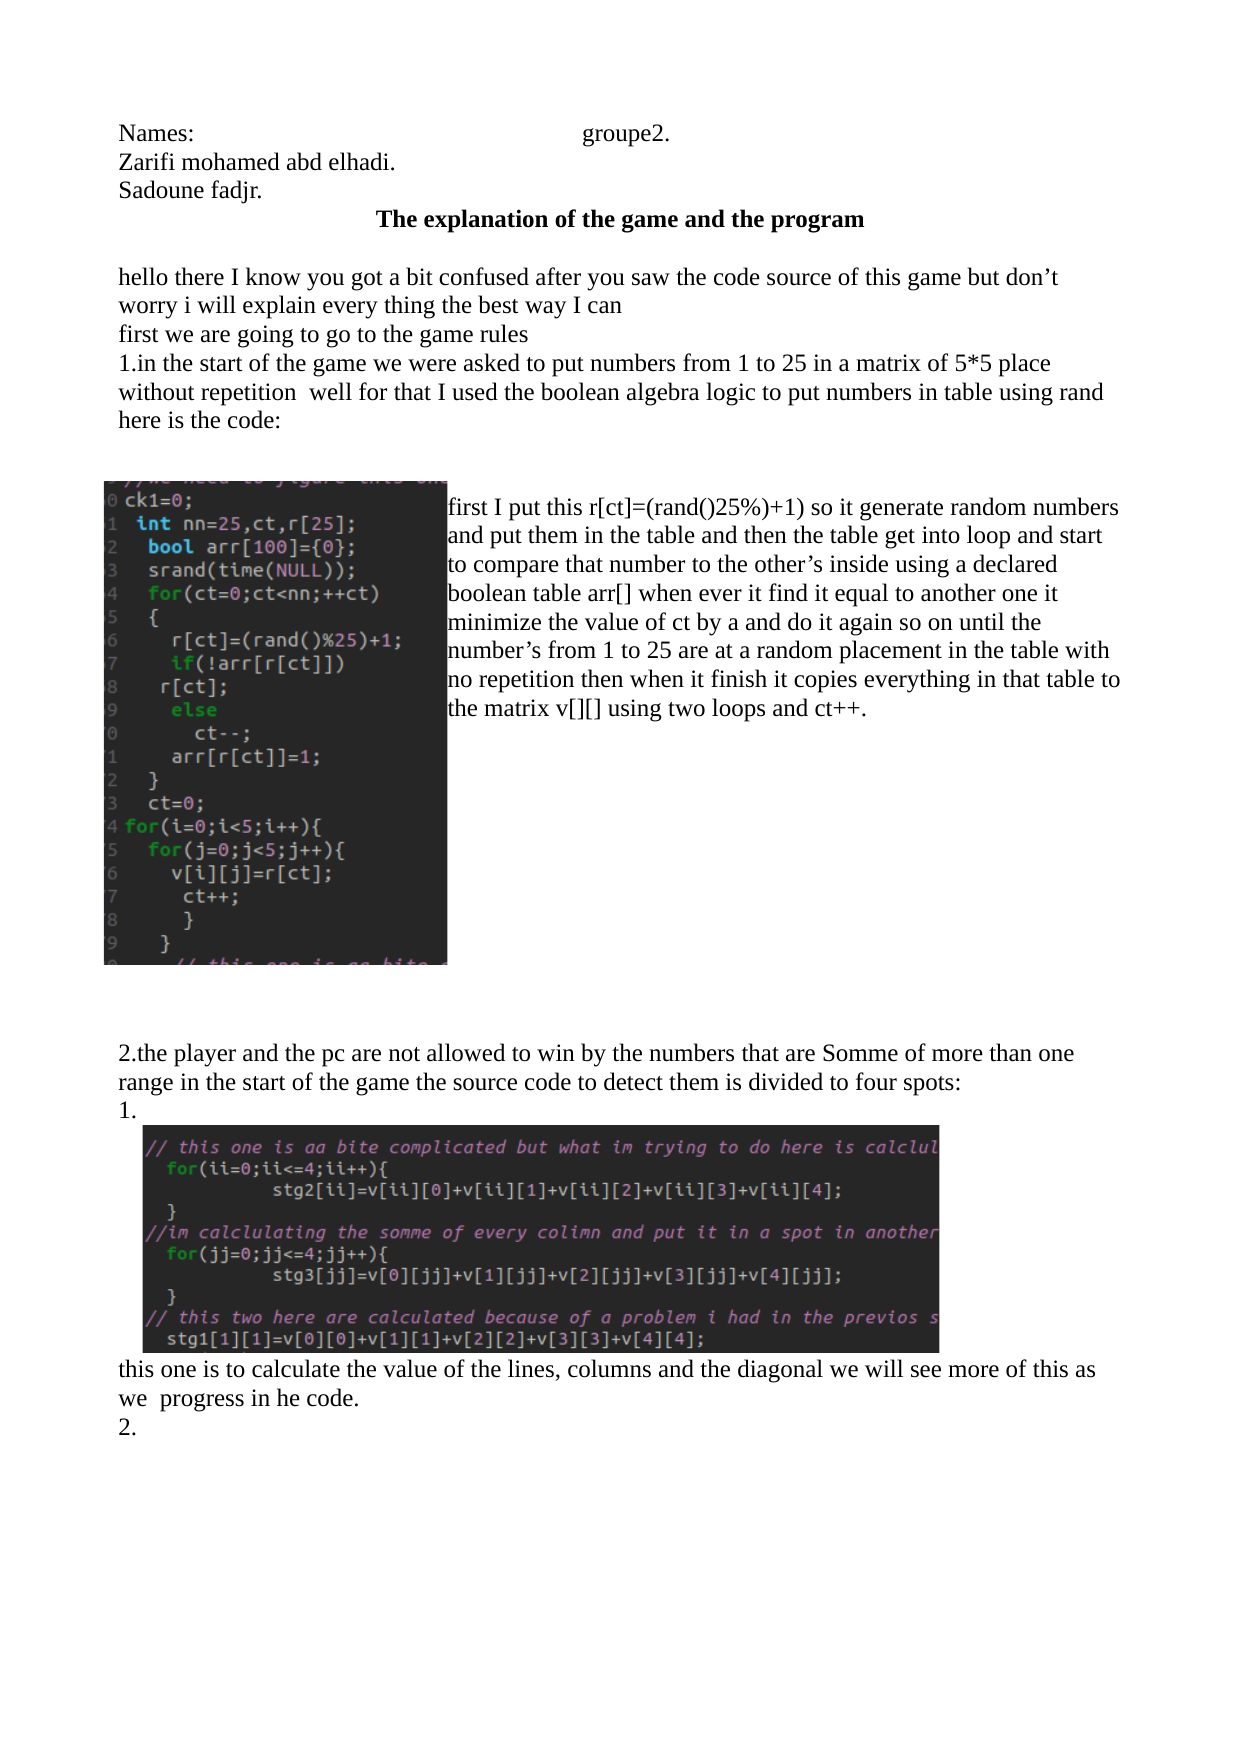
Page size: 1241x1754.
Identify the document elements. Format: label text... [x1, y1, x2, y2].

text Sadoune fadjr. [118, 176, 1122, 204]
picture [103, 481, 448, 965]
text 2. [118, 1412, 1122, 1441]
text first we are going to go to the game rules [118, 319, 1122, 348]
text hello there I know you got a bit confused after you saw the code source of this game but don’t worry i will explain every thing the best way I can [118, 262, 1122, 319]
text 1. [118, 1096, 1122, 1124]
text The explanation of the game and the program [118, 204, 1122, 233]
text first I put this r[ct]=(rand()25%)+1) so it generate random numbers and put them in the table and then the table get into loop and start to compare that number to the other’s inside using a declared boolean table arr[] when ever it find it equal to another one it minimize the value of ct by a and do it again so on until the number’s from 1 to 25 are at a random placement in the table with no repetition then when it finish it copies everything in that table to the matrix v[][] using two loops and ct++. [448, 492, 1122, 722]
text here is the code: [118, 406, 1122, 434]
text Zarifi mohamed abd elhadi. [118, 147, 1122, 176]
text 1.in the start of the game we were asked to put numbers from 1 to 25 in a matrix of 5*5 place without repetition well for that I used the boolean algebra logic to put numbers in table using rand [118, 348, 1122, 406]
text 2.the player and the pc are not allowed to win by the numbers that are Somme of more than one range in the start of the game the source code to detect them is divided to four spots: [118, 1038, 1122, 1096]
picture [142, 1125, 940, 1353]
text this one is to calculate the value of the lines, columns and the diagonal we will see more of this as we progress in he code. [118, 1354, 1122, 1412]
text Names: groupe2. [118, 118, 1122, 147]
